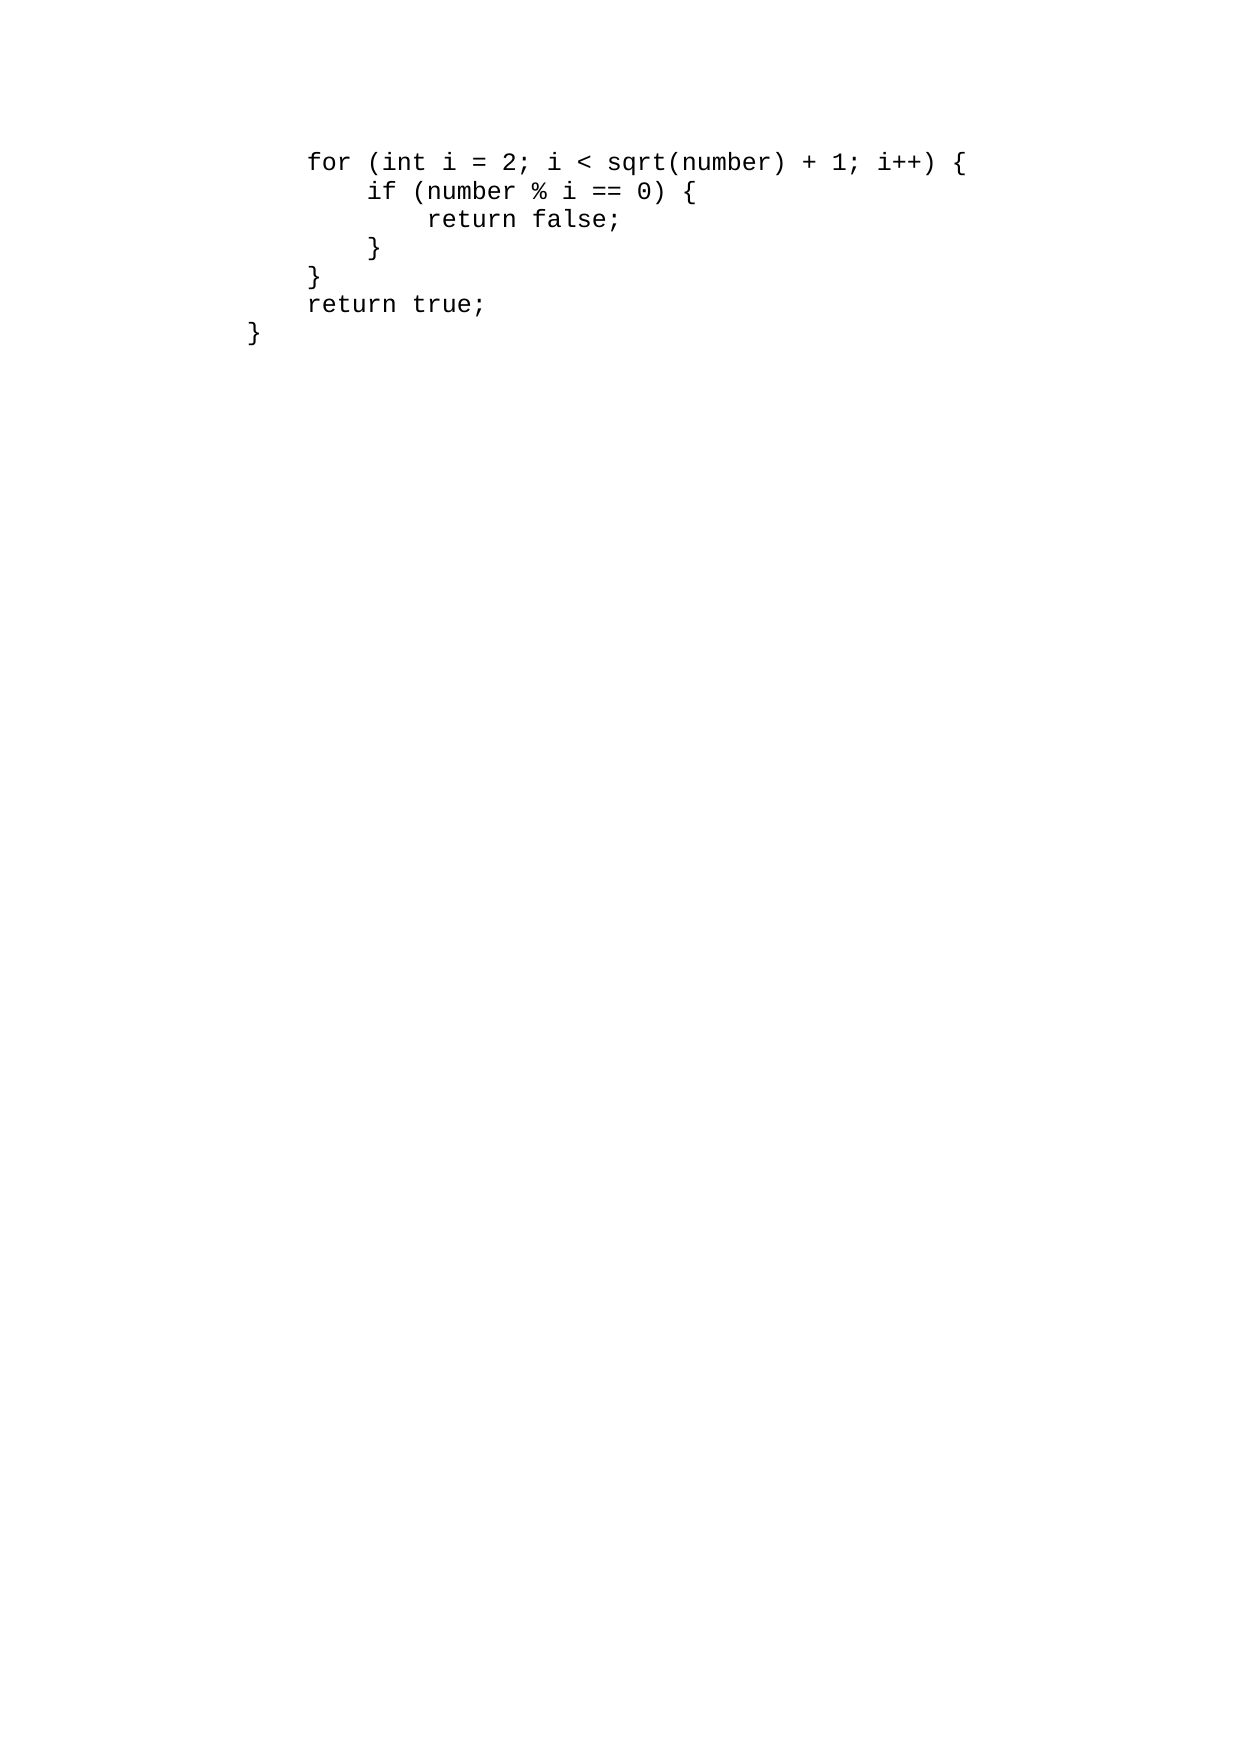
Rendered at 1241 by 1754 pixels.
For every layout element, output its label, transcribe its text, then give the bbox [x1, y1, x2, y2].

text for (int i = 2; i < sqrt(number) + 1; i++) { [187, 150, 1053, 178]
text if (number % i == 0) { [187, 178, 1053, 207]
text return false; [187, 207, 1053, 235]
text } [187, 235, 1053, 263]
text } [187, 320, 1053, 348]
text } [187, 263, 1053, 292]
text return true; [187, 292, 1053, 320]
